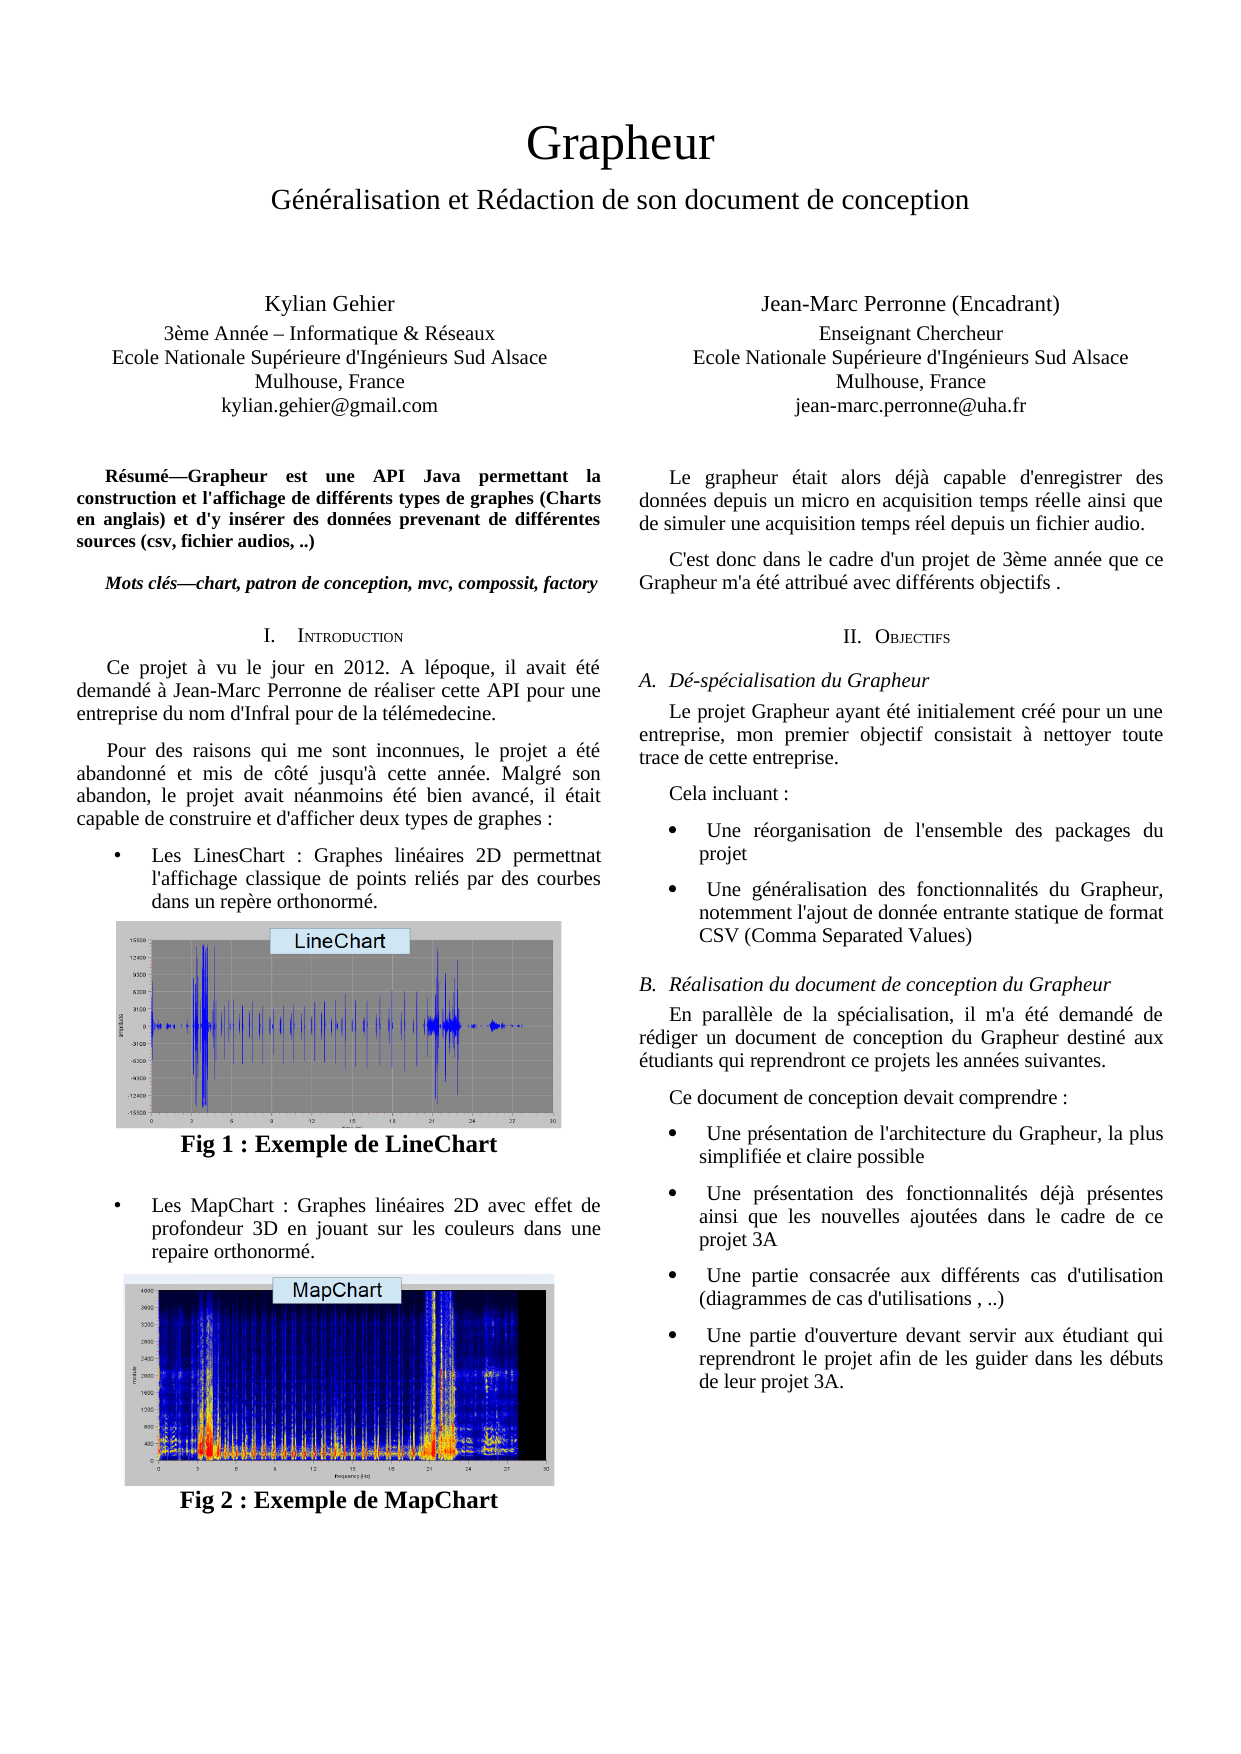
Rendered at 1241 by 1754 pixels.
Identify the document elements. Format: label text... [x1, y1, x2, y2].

text Mulhouse, France [76, 369, 583, 393]
picture [116, 921, 562, 1129]
list Une présentation des fonctionnalités déjà présentes ainsi que les nouvelles ajoutées dans le cadre de ce projet 3A [669, 1181, 1164, 1251]
text Ce document de conception devait comprendre : [639, 1085, 1164, 1109]
list Les LinesChart : Graphes linéaires 2D permettnat l'affichage classique de points reliés par des courbes dans un repère orthonormé. [114, 843, 601, 913]
list Fig 2 : Exemple de MapChart [123, 1486, 554, 1514]
list Fig 1 : Exemple de LineChart [116, 1129, 562, 1158]
text Pour des raisons qui me sont inconnues, le projet a été abandonné et mis de côté jusqu'à cette année. Malgré son abandon, le projet avait néanmoins été bien avancé, il était capable de construire et d'afficher deux types de graphes : [76, 738, 601, 830]
text Ecole Nationale Supérieure d'Ingénieurs Sud Alsace [76, 345, 583, 369]
list Une partie d'ouverture devant servir aux étudiant qui reprendront le projet afin de les guider dans les débuts de leur projet 3A. [669, 1323, 1164, 1393]
text Mulhouse, France [658, 369, 1164, 393]
text Kylian Gehier [76, 290, 583, 316]
list Une partie consacrée aux différents cas d'utilisation (diagrammes de cas d'utilisations , ..) [669, 1263, 1164, 1310]
text Le grapheur était alors déjà capable d'enregistrer des données depuis un micro en acquisition temps réelle ainsi que de simuler une acquisition temps réel depuis un fichier audio. [639, 465, 1164, 535]
subtitle Introduction [76, 623, 601, 647]
list Une présentation de l'architecture du Grapheur, la plus simplifiée et claire possible [669, 1121, 1164, 1168]
subtitle Généralisation et Rédaction de son document de conception [76, 182, 1164, 216]
text Le projet Grapheur ayant été initialement créé pour un une entreprise, mon premier objectif consistait à nettoyer toute trace de cette entreprise. [639, 699, 1164, 769]
text 3ème Année – Informatique & Réseaux [76, 321, 583, 345]
text C'est donc dans le cadre d'un projet de 3ème année que ce Grapheur m'a été attribué avec différents objectifs . [639, 547, 1164, 594]
text Ecole Nationale Supérieure d'Ingénieurs Sud Alsace [658, 345, 1164, 369]
subtitle Dé-spécialisation du Grapheur [639, 668, 1164, 692]
subtitle Objectifs [639, 623, 1164, 648]
text jean-marc.perronne@uha.fr [658, 393, 1164, 417]
subtitle Réalisation du document de conception du Grapheur [639, 972, 1164, 996]
text Mots clés—chart, patron de conception, mvc, compossit, factory [76, 572, 601, 594]
picture [123, 1274, 555, 1486]
text Jean-Marc Perronne (Encadrant) [658, 290, 1164, 316]
text Ce projet à vu le jour en 2012. A lépoque, il avait été demandé à Jean-Marc Perronne de réaliser cette API pour une entreprise du nom d'Infral pour de la télémedecine. [76, 655, 601, 725]
text Cela incluant : [639, 781, 1164, 805]
title Grapheur [76, 112, 1164, 170]
list Les MapChart : Graphes linéaires 2D avec effet de profondeur 3D en jouant sur les couleurs dans une repaire orthonormé. [114, 1193, 601, 1263]
text Résumé—Grapheur est une API Java permettant la construction et l'affichage de différents types de graphes (Charts en anglais) et d'y insérer des données prevenant de différentes sources (csv, fichier audios, ..) [76, 465, 601, 551]
list Une généralisation des fonctionnalités du Grapheur, notemment l'ajout de donnée entrante statique de format CSV (Comma Separated Values) [669, 877, 1164, 947]
text Enseignant Chercheur [658, 321, 1164, 345]
text En parallèle de la spécialisation, il m'a été demandé de rédiger un document de conception du Grapheur destiné aux étudiants qui reprendront ce projets les années suivantes. [639, 1002, 1164, 1072]
list Une réorganisation de l'ensemble des packages du projet [669, 818, 1164, 865]
text kylian.gehier@gmail.com [76, 393, 583, 417]
